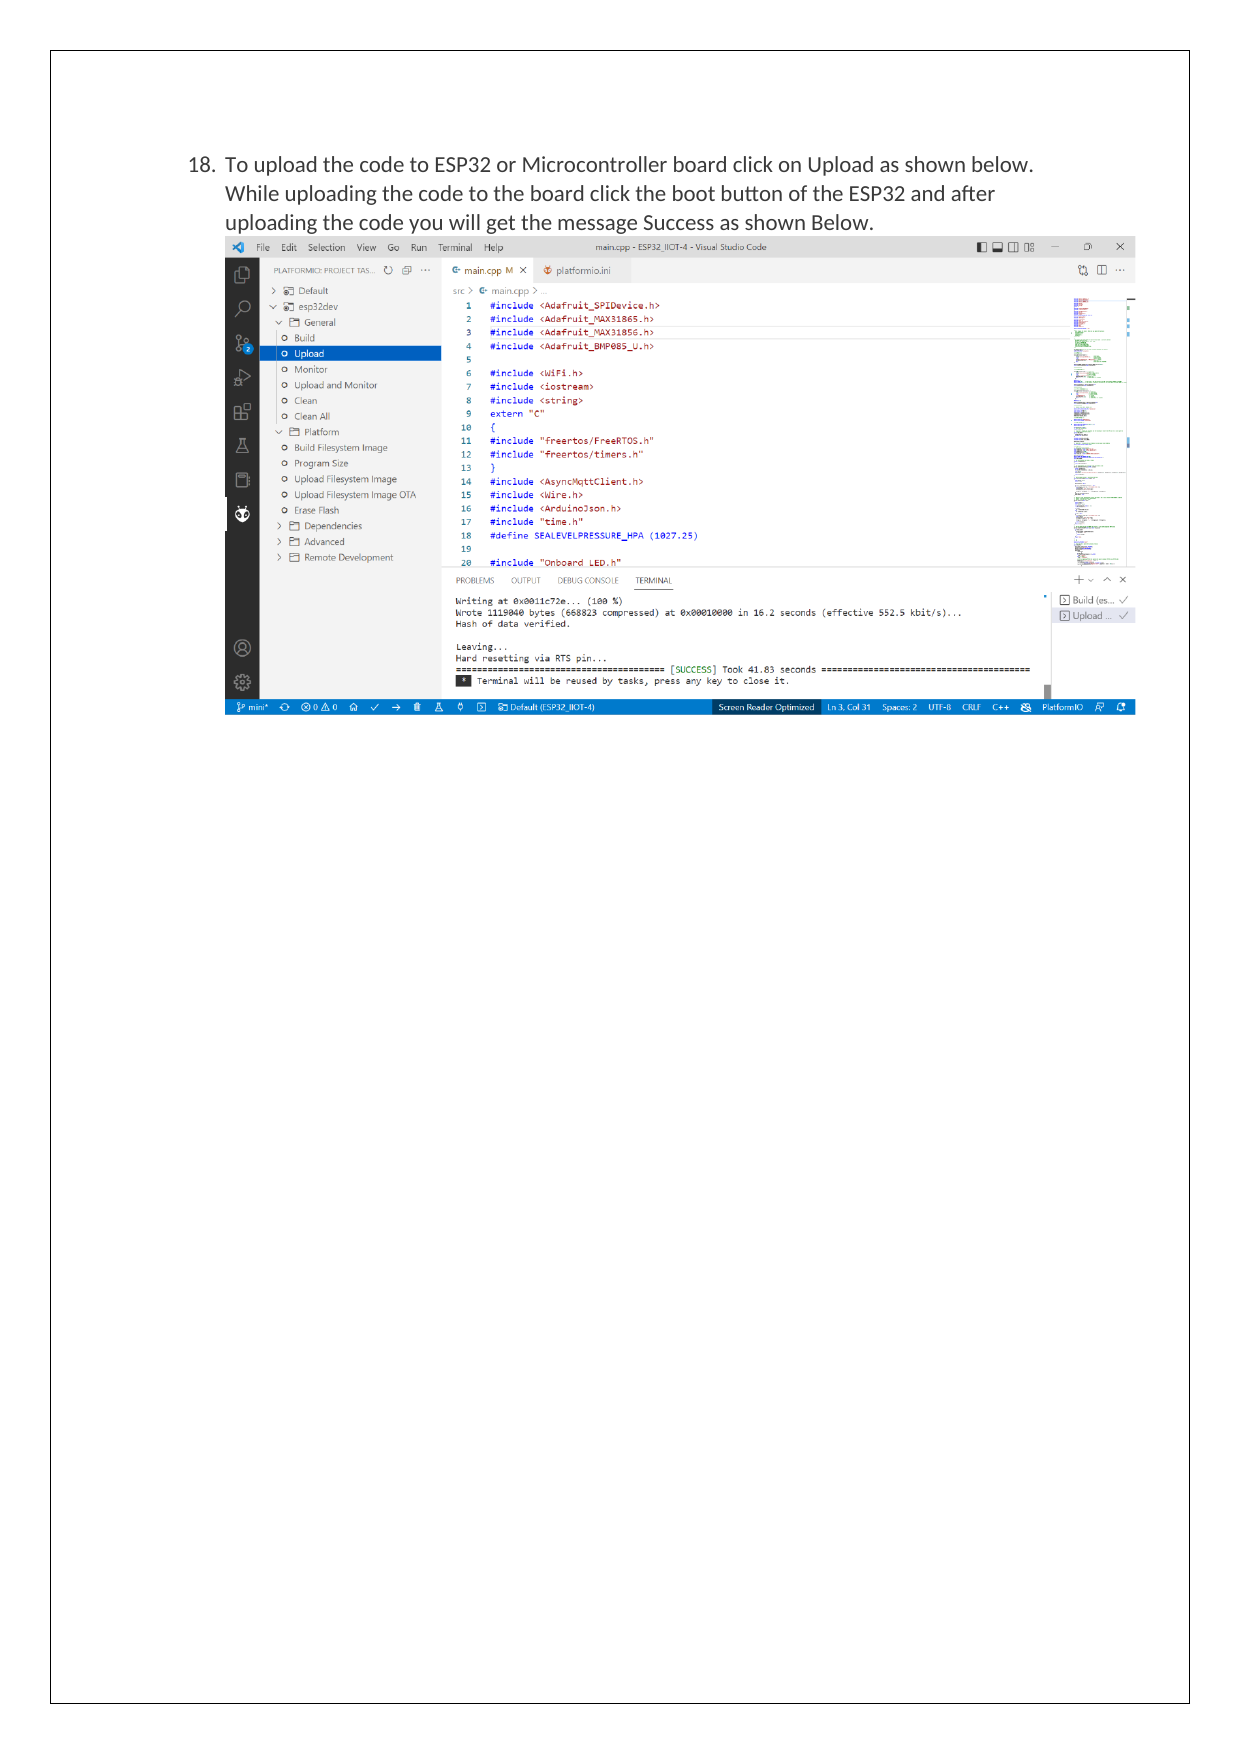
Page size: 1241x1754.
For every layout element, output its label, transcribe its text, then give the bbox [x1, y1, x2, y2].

list To upload the code to ESP32 or Microcontroller board click on Upload as shown below. While uploading the code to the board click the boot button of the ESP32 and after uploading the code you will get the message Success as shown Below. [187, 150, 1090, 236]
